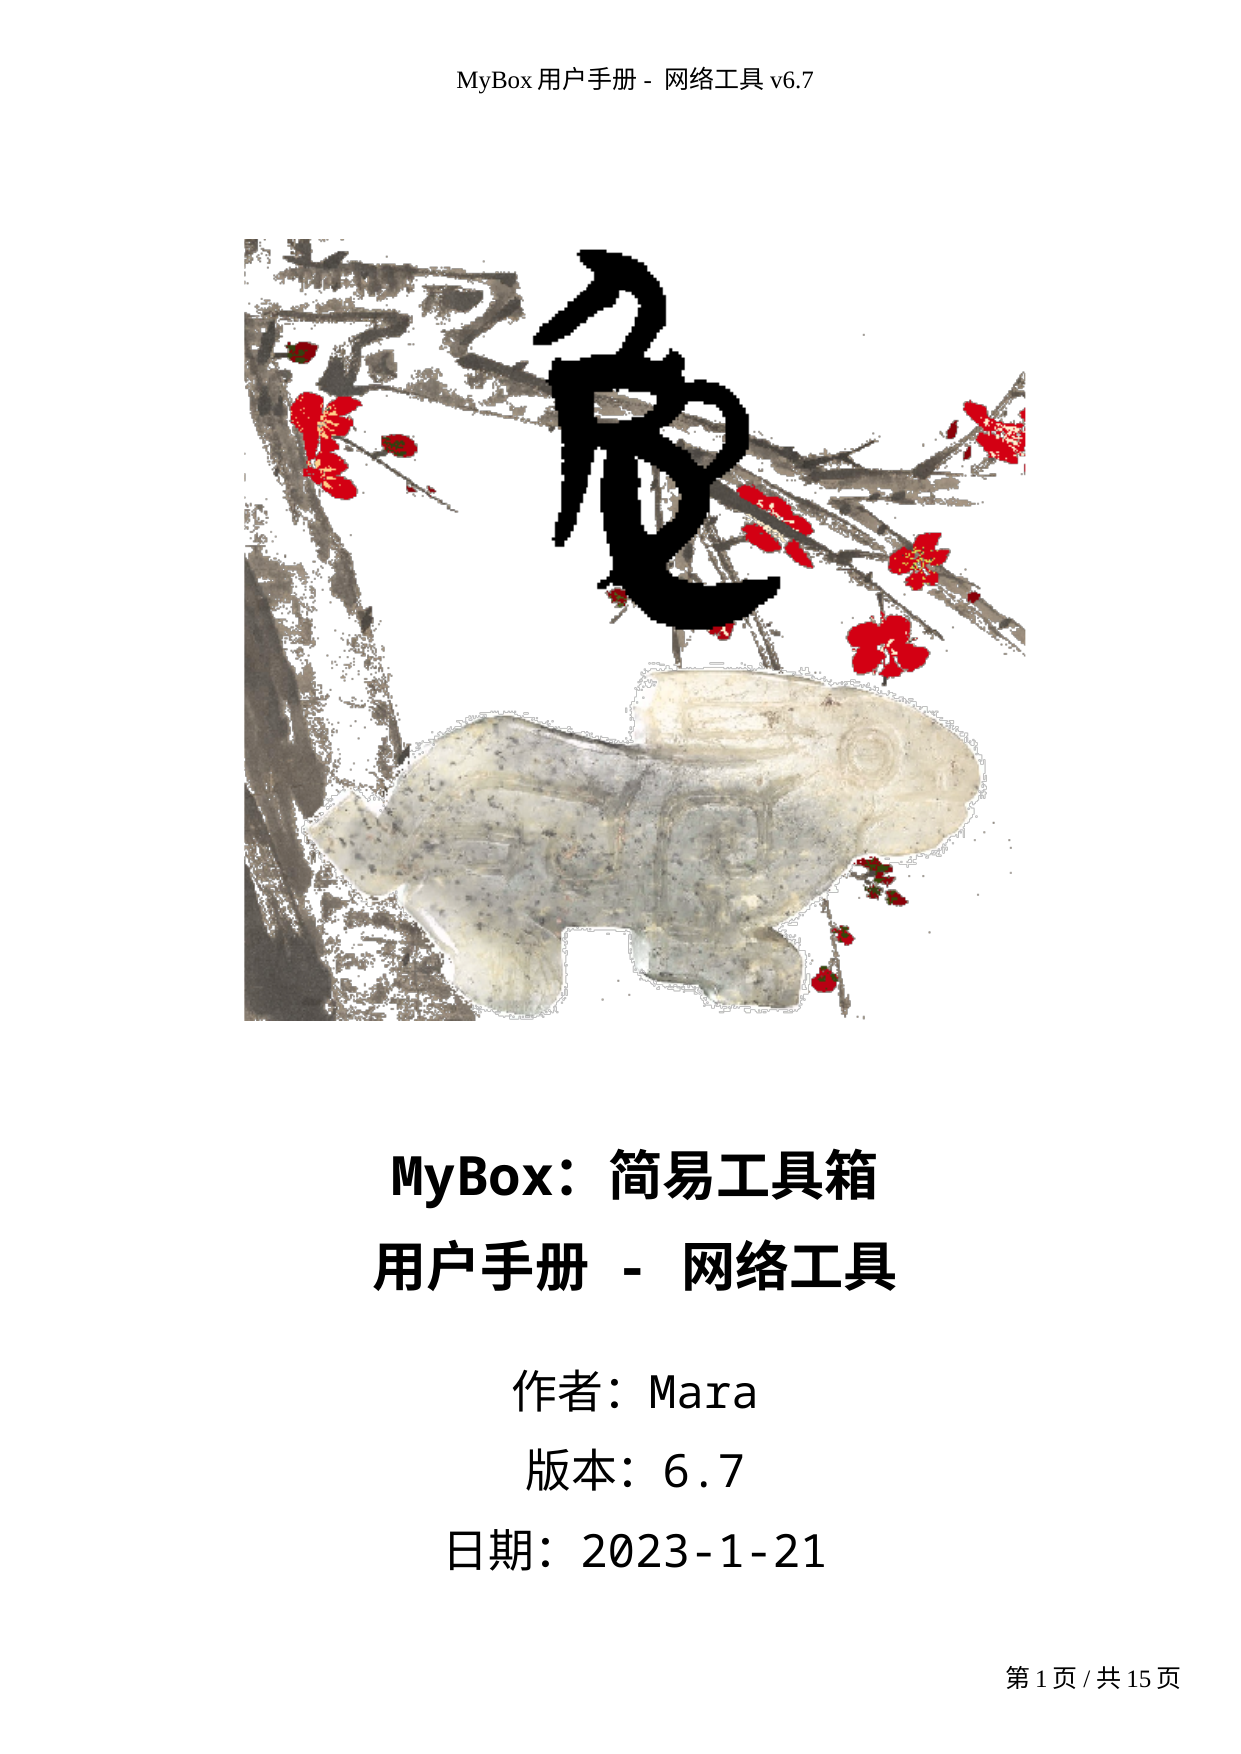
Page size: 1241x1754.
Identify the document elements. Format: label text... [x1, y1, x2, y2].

text 日期：2023-1-21 [88, 1514, 1181, 1580]
text 版本：6.7 [88, 1435, 1181, 1501]
picture [244, 239, 1026, 1021]
text 作者：Mara [88, 1356, 1181, 1422]
subtitle MyBox：简易工具箱 [88, 1132, 1181, 1211]
text 用户手册 - 网络工具 [88, 1223, 1181, 1302]
